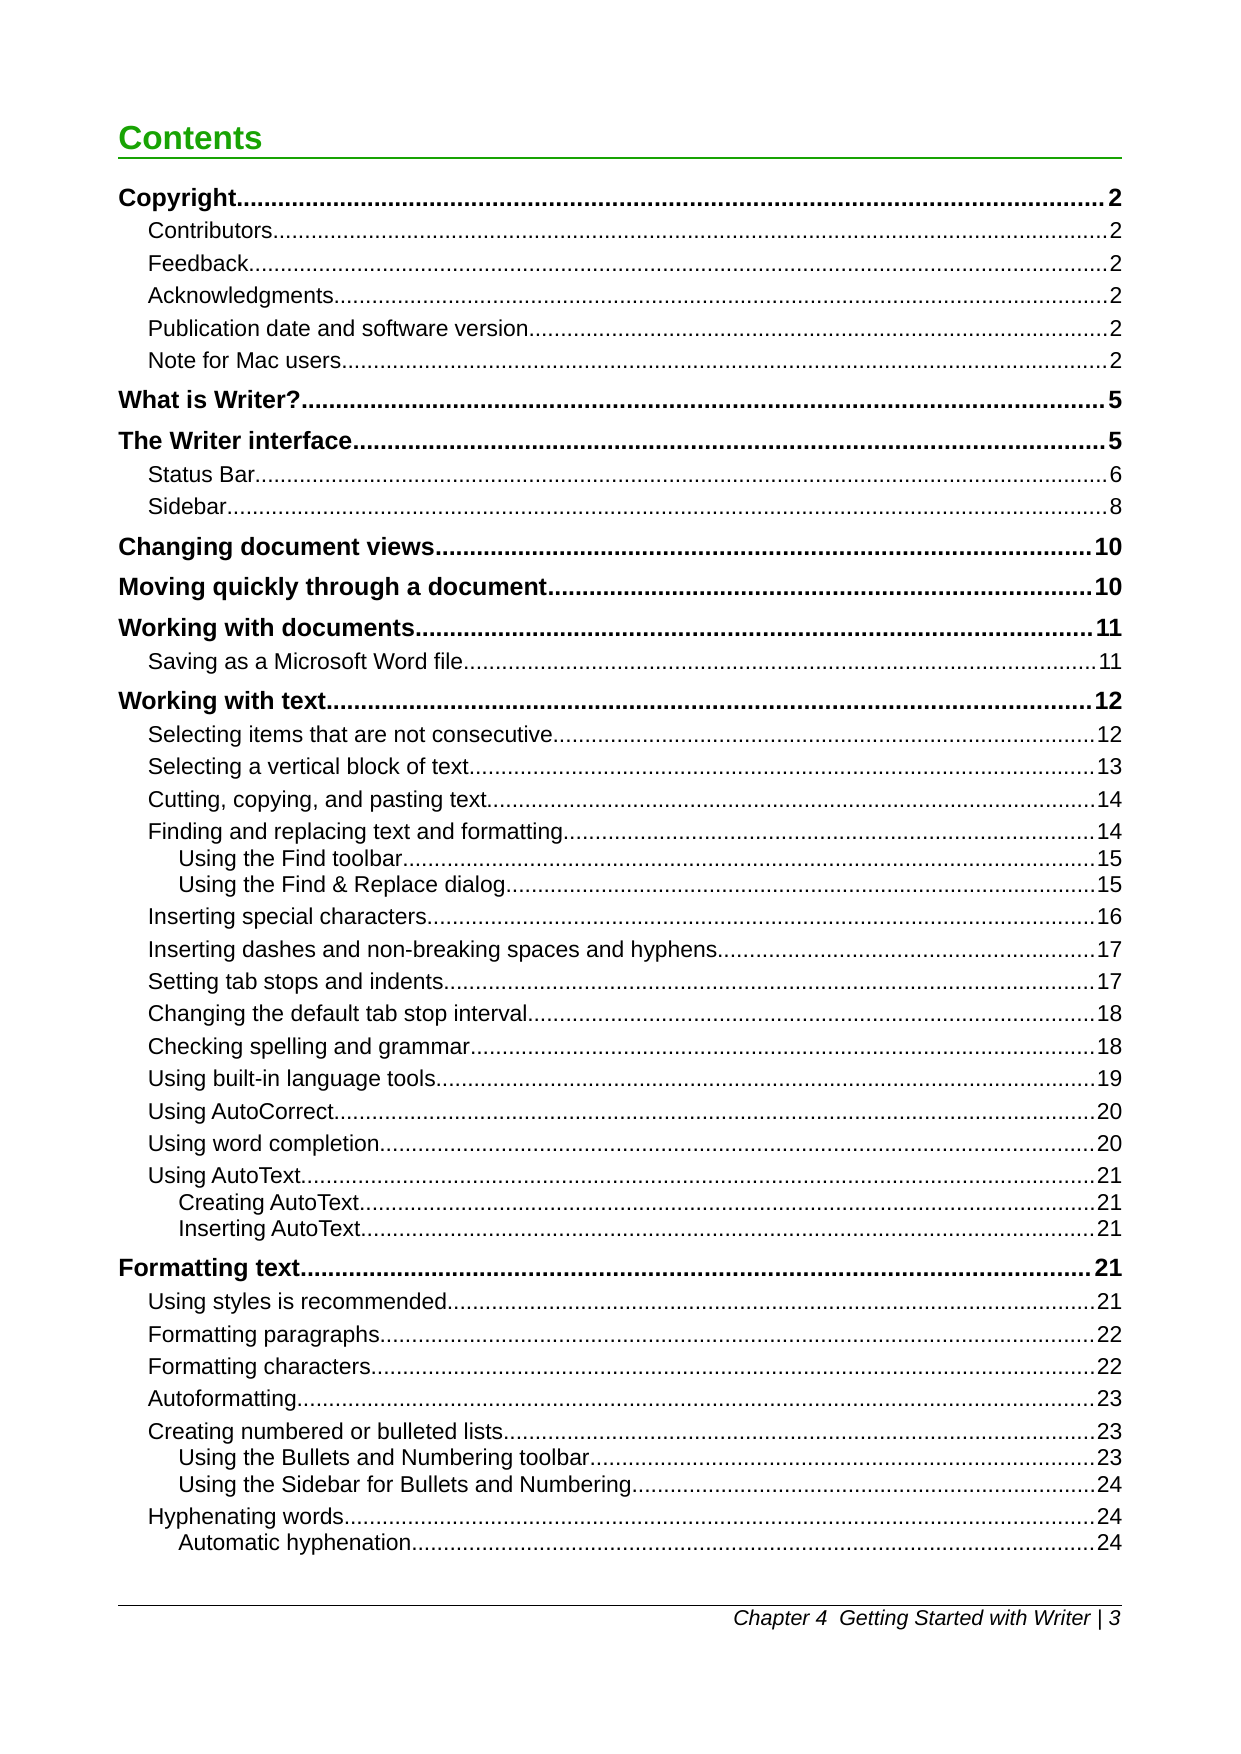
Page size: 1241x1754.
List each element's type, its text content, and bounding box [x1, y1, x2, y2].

text Sidebar 8 [148, 493, 1122, 519]
text Contributors 2 [148, 217, 1122, 244]
text Inserting AutoText 21 [178, 1215, 1122, 1241]
text Status Bar 6 [148, 461, 1122, 487]
text Cutting, copying, and pasting text 14 [148, 786, 1122, 812]
text Autoformatting 23 [148, 1385, 1122, 1412]
text Selecting items that are not consecutive 12 [148, 721, 1122, 747]
text Inserting dashes and non-breaking spaces and hyphens 17 [148, 936, 1122, 962]
text Inserting special characters 16 [148, 903, 1122, 929]
text Using the Find toolbar 15 [178, 844, 1122, 871]
text Acknowledgments 2 [148, 282, 1122, 308]
text Creating AutoText 21 [178, 1189, 1122, 1215]
text The Writer interface 5 [118, 426, 1122, 455]
text Formatting characters 22 [148, 1353, 1122, 1379]
text What is Writer? 5 [118, 385, 1122, 414]
text Automatic hyphenation 24 [178, 1529, 1122, 1556]
text Using built-in language tools 19 [148, 1065, 1122, 1092]
text Saving as a Microsoft Word file 11 [148, 648, 1122, 674]
text Note for Mac users 2 [148, 347, 1122, 373]
text Selecting a vertical block of text 13 [148, 753, 1122, 780]
text Changing the default tab stop interval 18 [148, 1000, 1122, 1027]
text Creating numbered or bulleted lists 23 [148, 1418, 1122, 1444]
text Feedback 2 [148, 250, 1122, 276]
text Using AutoText 21 [148, 1162, 1122, 1189]
text Using the Sidebar for Bullets and Numbering 24 [178, 1471, 1122, 1497]
text Copyright 2 [118, 183, 1122, 211]
text Formatting paragraphs 22 [148, 1321, 1122, 1347]
text Formatting text 21 [118, 1253, 1122, 1282]
text Finding and replacing text and formatting 14 [148, 818, 1122, 844]
text Using the Find & Replace dialog 15 [178, 871, 1122, 897]
text Hyphenating words 24 [148, 1503, 1122, 1529]
subtitle Contents [118, 118, 1122, 157]
text Working with text 12 [118, 686, 1122, 715]
text Checking spelling and grammar 18 [148, 1033, 1122, 1059]
text Publication date and software version 2 [148, 314, 1122, 341]
text Using word completion 20 [148, 1130, 1122, 1156]
text Changing document views 10 [118, 532, 1122, 560]
text Using AutoCorrect 20 [148, 1098, 1122, 1124]
text Moving quickly through a document 10 [118, 572, 1122, 601]
text Using the Bullets and Numbering toolbar 23 [178, 1444, 1122, 1471]
text Working with documents 11 [118, 613, 1122, 642]
text Setting tab stops and indents 17 [148, 968, 1122, 994]
text Using styles is recommended 21 [148, 1288, 1122, 1314]
